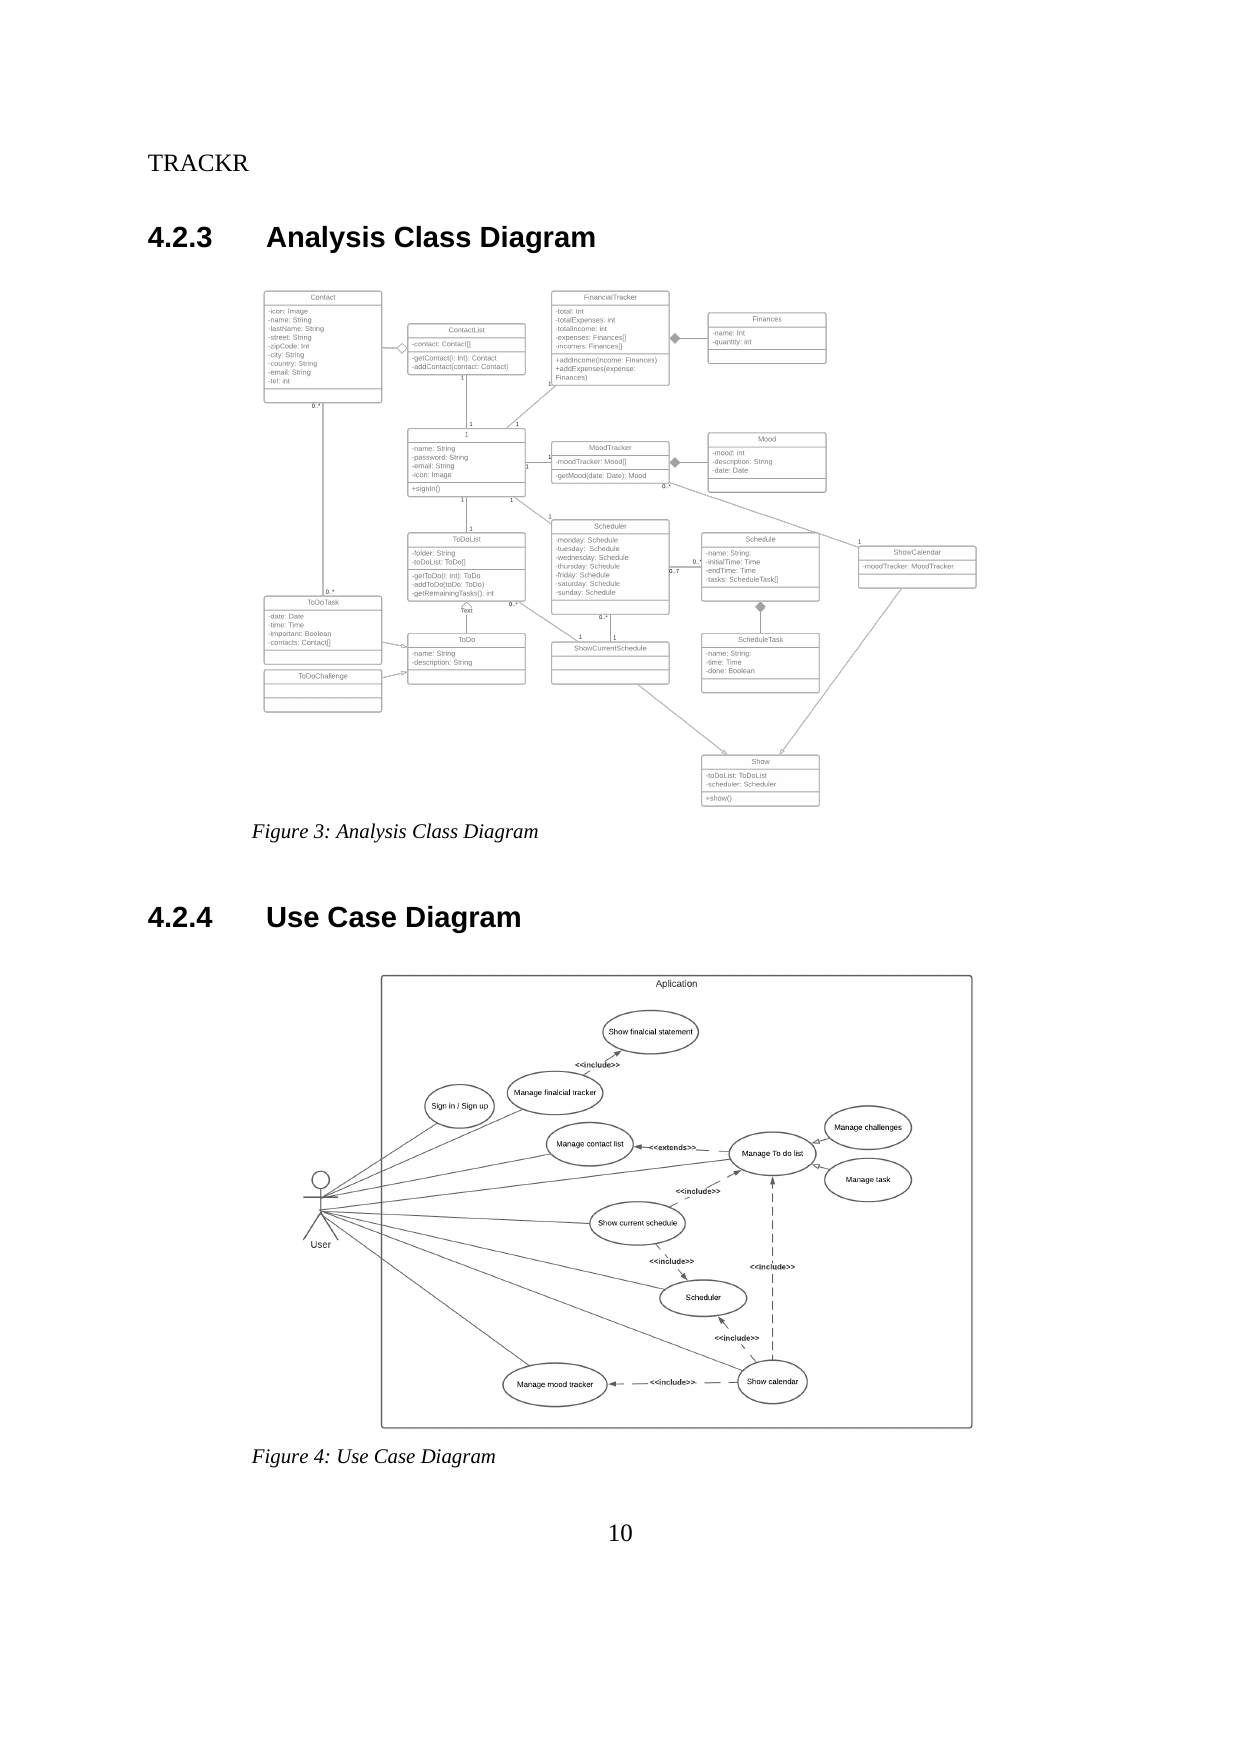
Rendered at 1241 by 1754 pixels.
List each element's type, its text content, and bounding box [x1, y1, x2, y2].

text Figure 3: Analysis Class Diagram [252, 819, 989, 843]
subtitle Use Case Diagram [148, 901, 1093, 934]
picture [251, 959, 989, 1445]
picture [251, 278, 989, 819]
subtitle Analysis Class Diagram [148, 220, 1093, 254]
text Figure 4: Use Case Diagram [252, 1445, 989, 1468]
